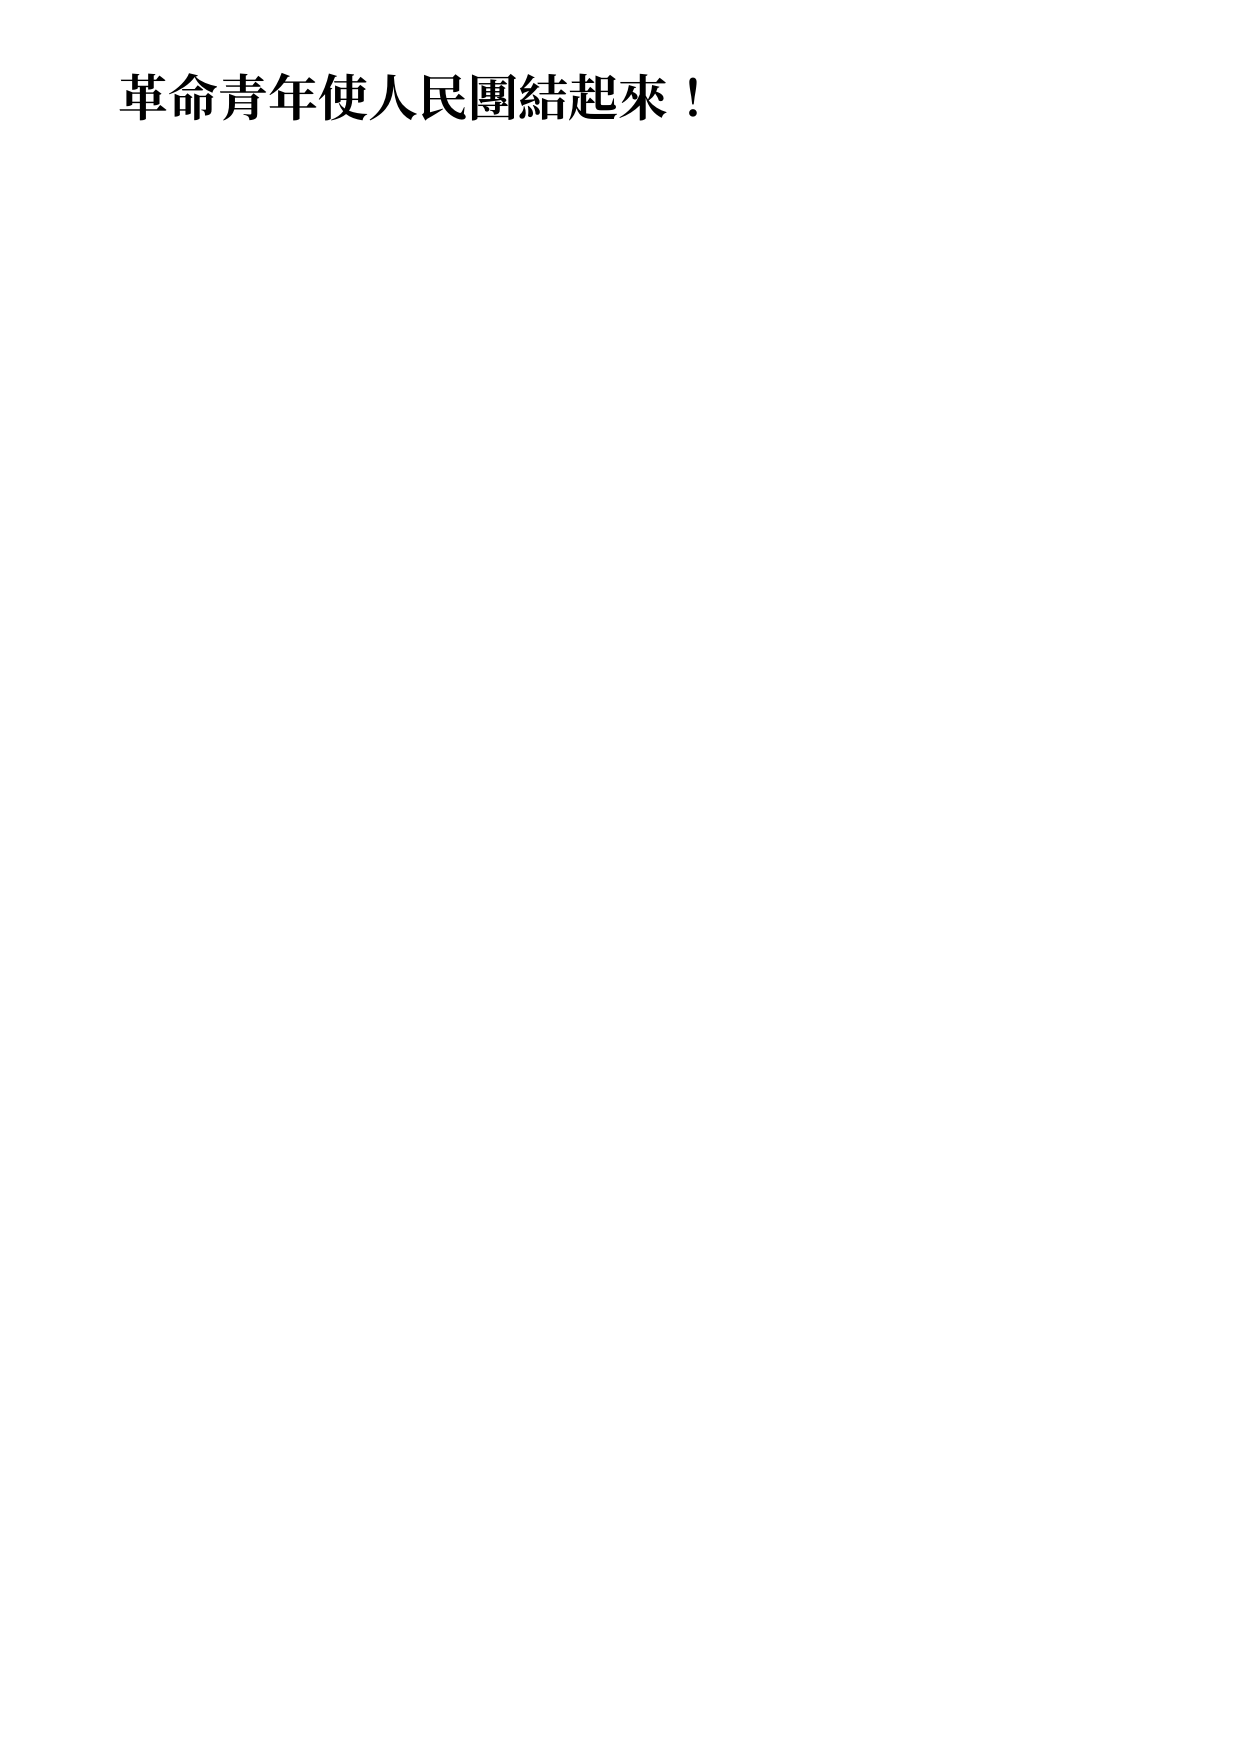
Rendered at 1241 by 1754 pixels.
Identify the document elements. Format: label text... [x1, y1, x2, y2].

subtitle 革命青年使人民團結起來！ [118, 59, 1181, 131]
